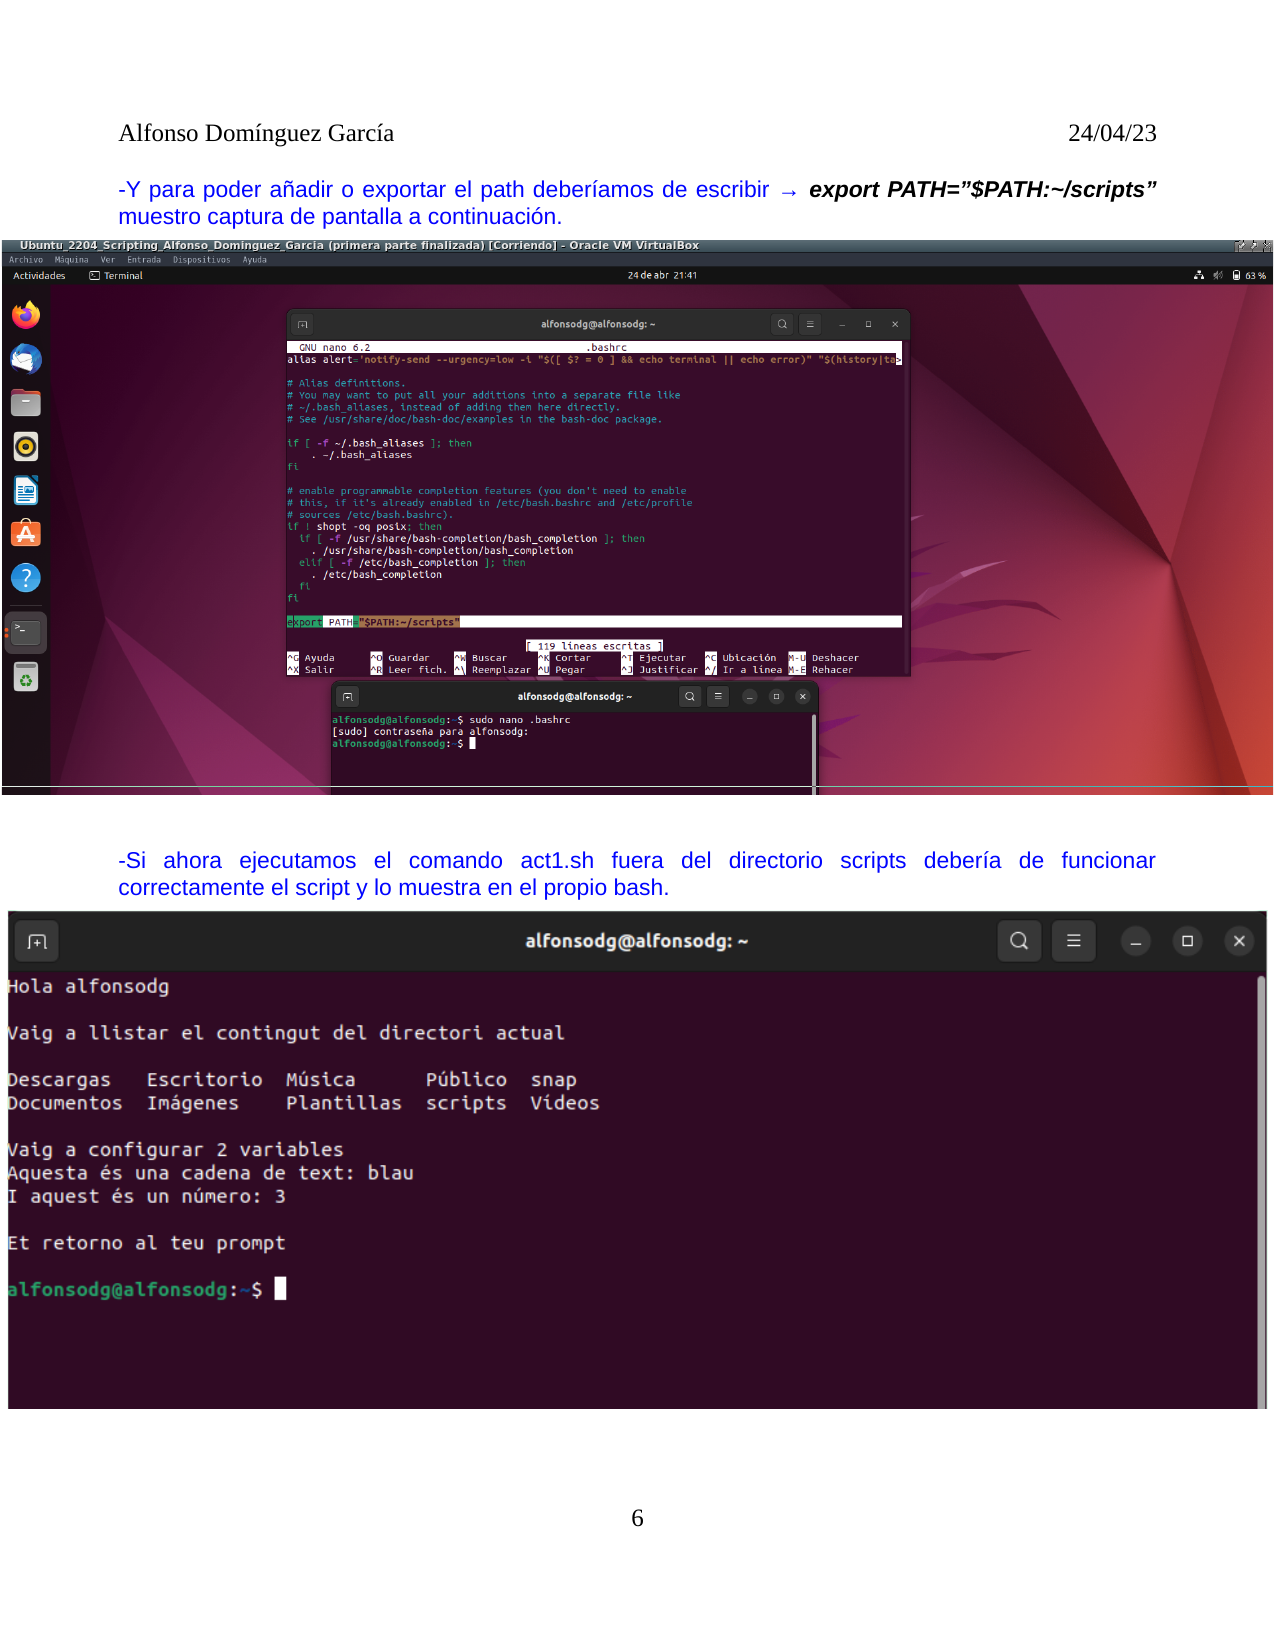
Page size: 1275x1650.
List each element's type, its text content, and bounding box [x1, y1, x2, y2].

picture [7, 910, 1268, 1409]
text -Y para poder añadir o exportar el path deberíamos de escribir → export PATH=”$PATH:~/scripts” muestro captura de pantalla a continuación. [118, 176, 1157, 229]
picture [1, 240, 1274, 795]
text -Si ahora ejecutamos el comando act1.sh fuera del directorio scripts debería de funcionar correctamente el script y lo muestra en el propio bash. [118, 847, 1157, 900]
